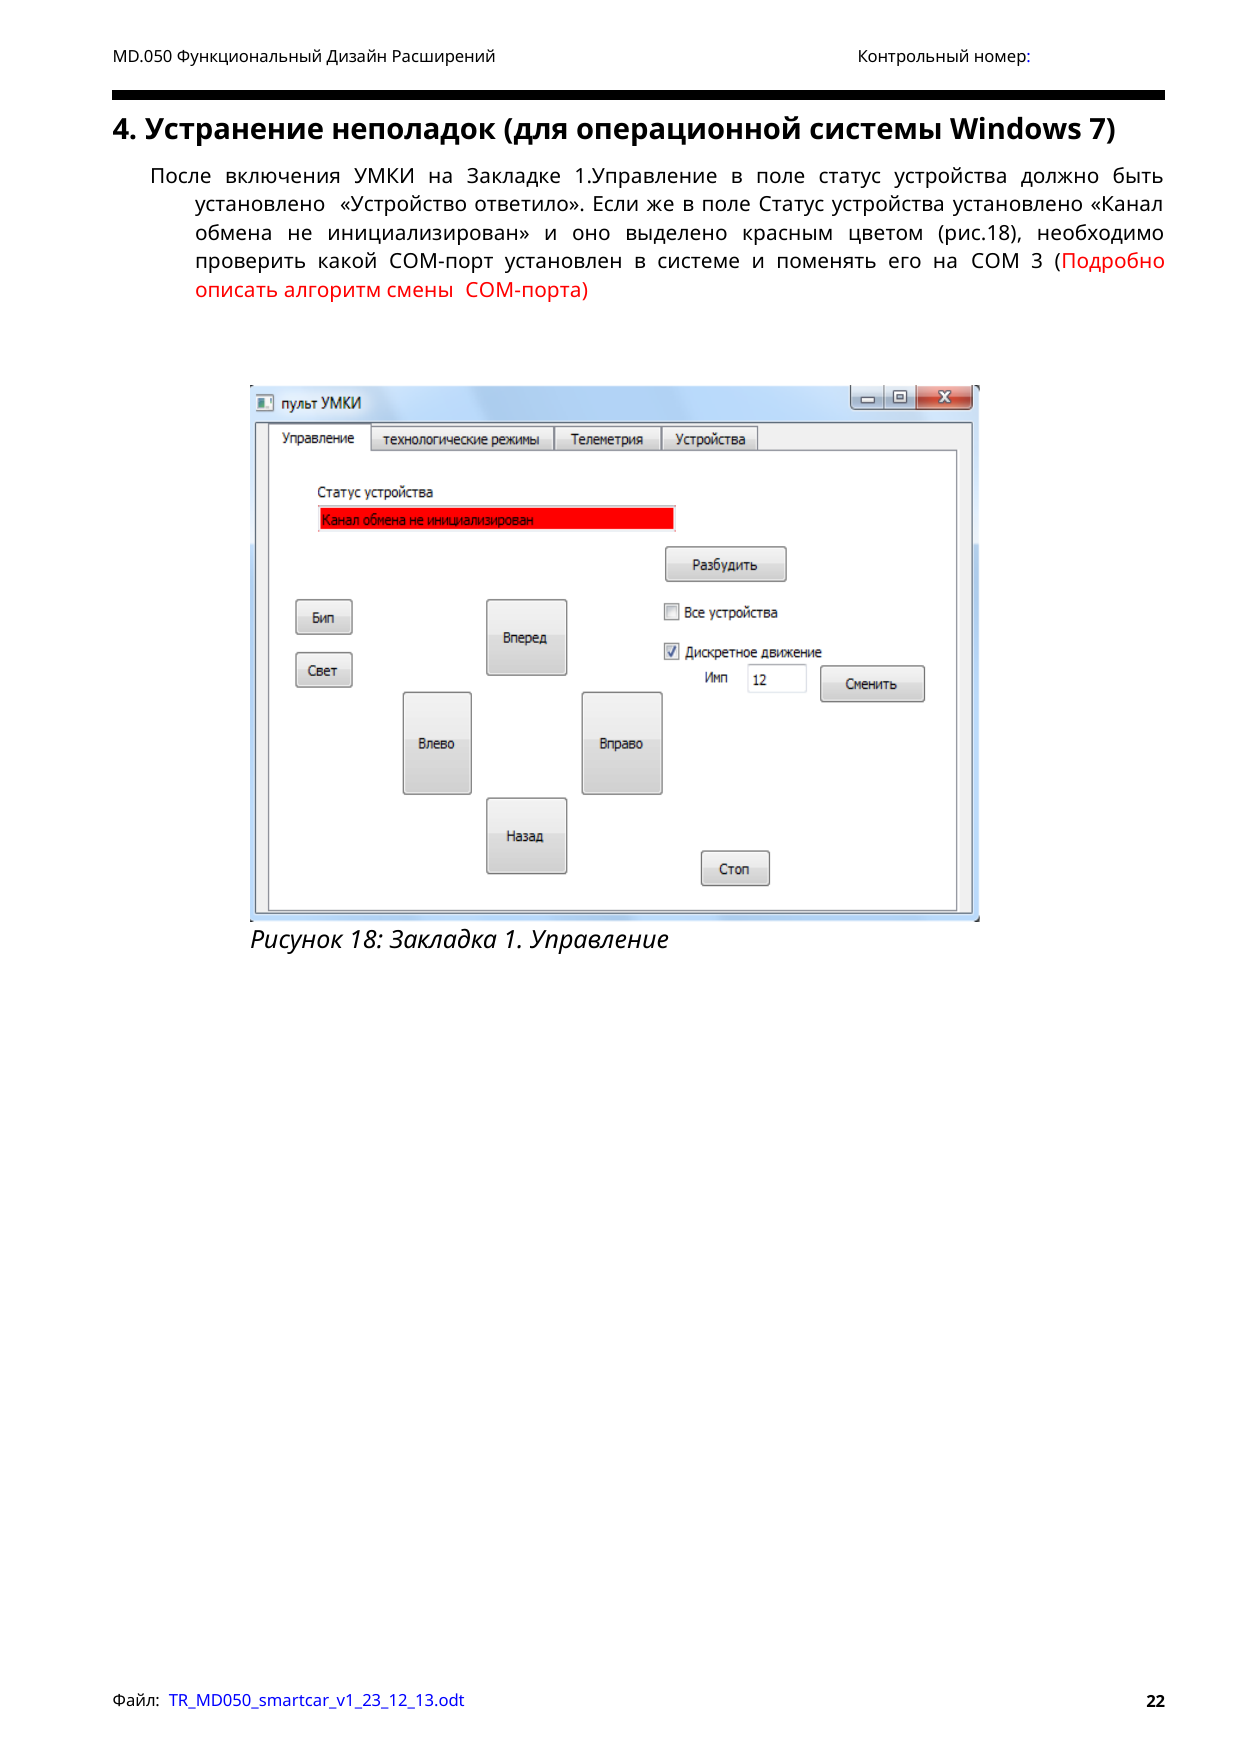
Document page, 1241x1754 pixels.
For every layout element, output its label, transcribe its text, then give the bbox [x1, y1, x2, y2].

picture [250, 385, 980, 922]
text Рисунок 18: Закладка 1. Управление [250, 922, 979, 956]
subtitle 4. Устранение неполадок (для операционной системы Windows 7) [112, 100, 1165, 148]
text После включения УМКИ на Закладке 1.Управление в поле статус устройства должно быть установлено «Устройство ответило». Если же в поле Статус устройства установлено «Канал обмена не инициализирован» и оно выделено красным цветом (рис.18), необходимо проверить какой COM-порт установлен в системе и поменять его на COM 3 (Подробно описать алгоритм смены COM-порта) [150, 161, 1165, 303]
